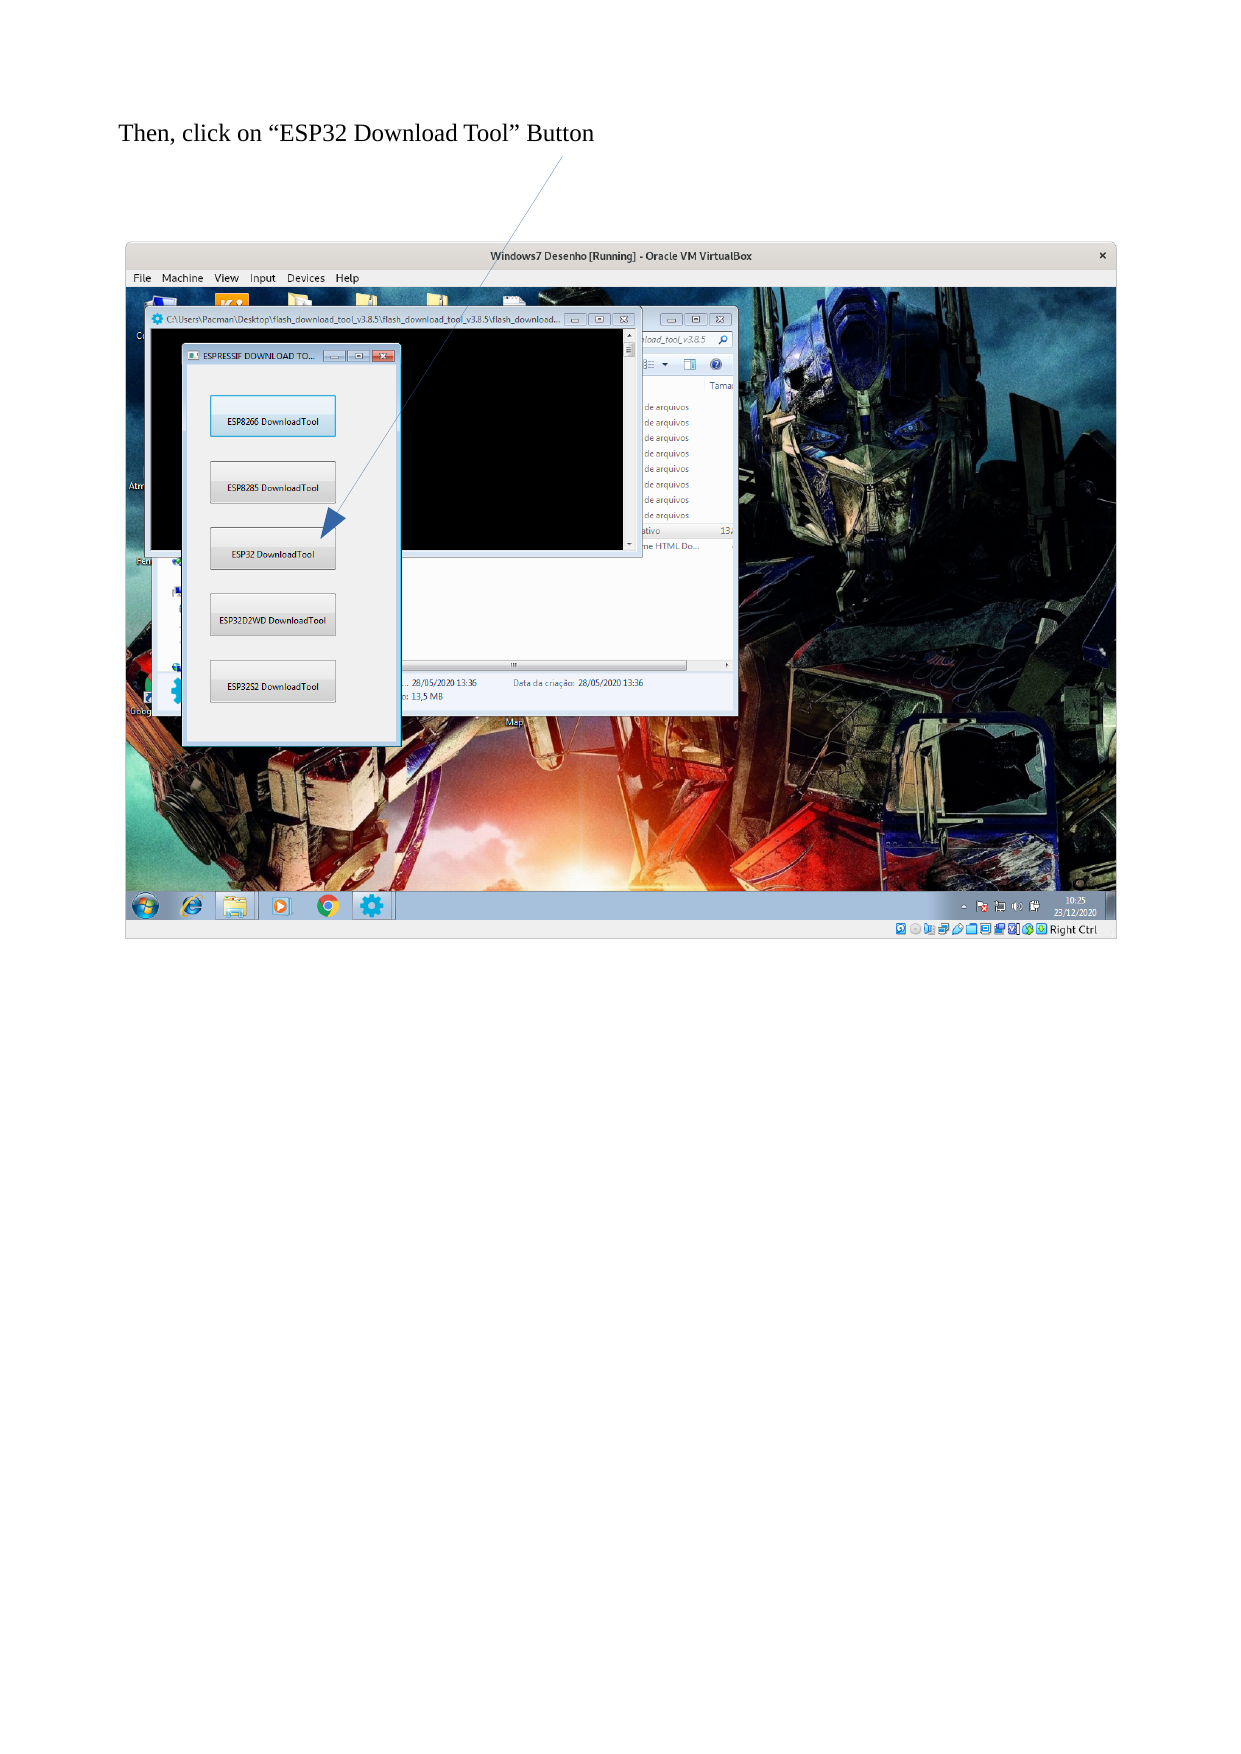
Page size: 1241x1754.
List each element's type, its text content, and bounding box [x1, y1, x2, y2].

text Then, click on “ESP32 Download Tool” Button [118, 118, 1122, 147]
picture [118, 236, 1123, 945]
